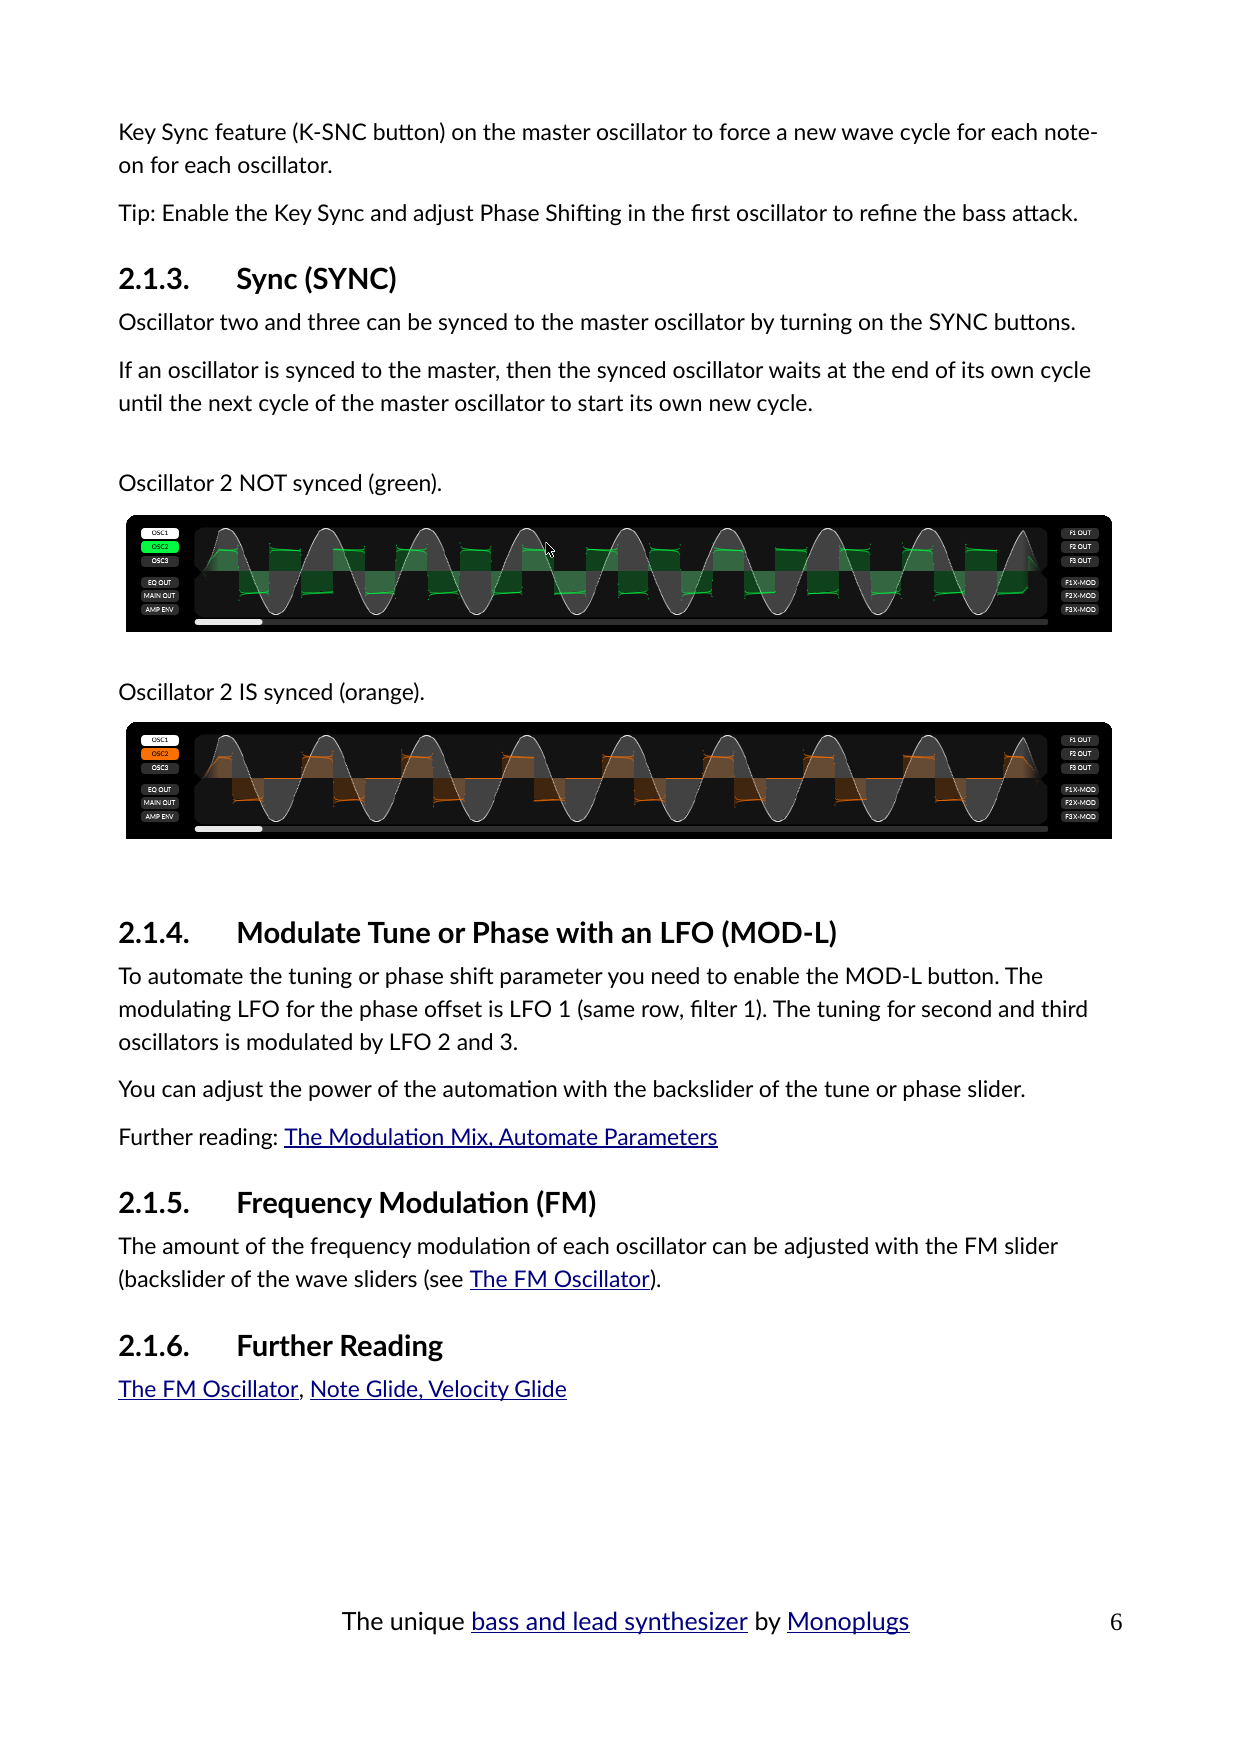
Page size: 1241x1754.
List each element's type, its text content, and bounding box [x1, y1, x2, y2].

subtitle Frequency Modulation (FM) [118, 1185, 1122, 1220]
subtitle Further Reading [118, 1327, 1122, 1362]
text You can adjust the power of the automation with the backslider of the tune or phase slider. [118, 1075, 1122, 1103]
subtitle Sync (SYNC) [118, 261, 1122, 296]
text Oscillator two and three can be synced to the master oscillator by turning on the SYNC buttons. [118, 308, 1122, 336]
text The amount of the frequency modulation of each oscillator can be adjusted with the FM slider (backslider of the wave sliders (see The FM Oscillator). [118, 1232, 1122, 1293]
text Oscillator 2 NOT synced (green). [118, 469, 1122, 496]
subtitle Modulate Tune or Phase with an LFO (MOD-L) [118, 914, 1122, 949]
text Key Sync feature (K-SNC button) on the master oscillator to force a new wave cycle for each note-on for each oscillator. [118, 118, 1122, 178]
text The FM Oscillator, Note Glide, Velocity Glide [118, 1375, 1122, 1402]
picture [118, 710, 1123, 847]
text If an oscillator is synced to the master, then the synced oscillator waits at the end of its own cycle until the next cycle of the master oscillator to start its own new cycle. [118, 356, 1122, 449]
text Further reading: The Modulation Mix, Automate Parameters [118, 1123, 1122, 1150]
text To automate the tuning or phase shift parameter you need to enable the MOD-L button. The modulating LFO for the phase offset is LFO 1 (same row, filter 1). The tuning for second and third oscillators is modulated by LFO 2 and 3. [118, 962, 1122, 1055]
text Tip: Enable the Key Sync and adjust Phase Shifting in the first oscillator to refine the bass attack. [118, 198, 1122, 226]
text Oscillator 2 IS synced (orange). [118, 640, 1122, 705]
picture [118, 503, 1123, 640]
